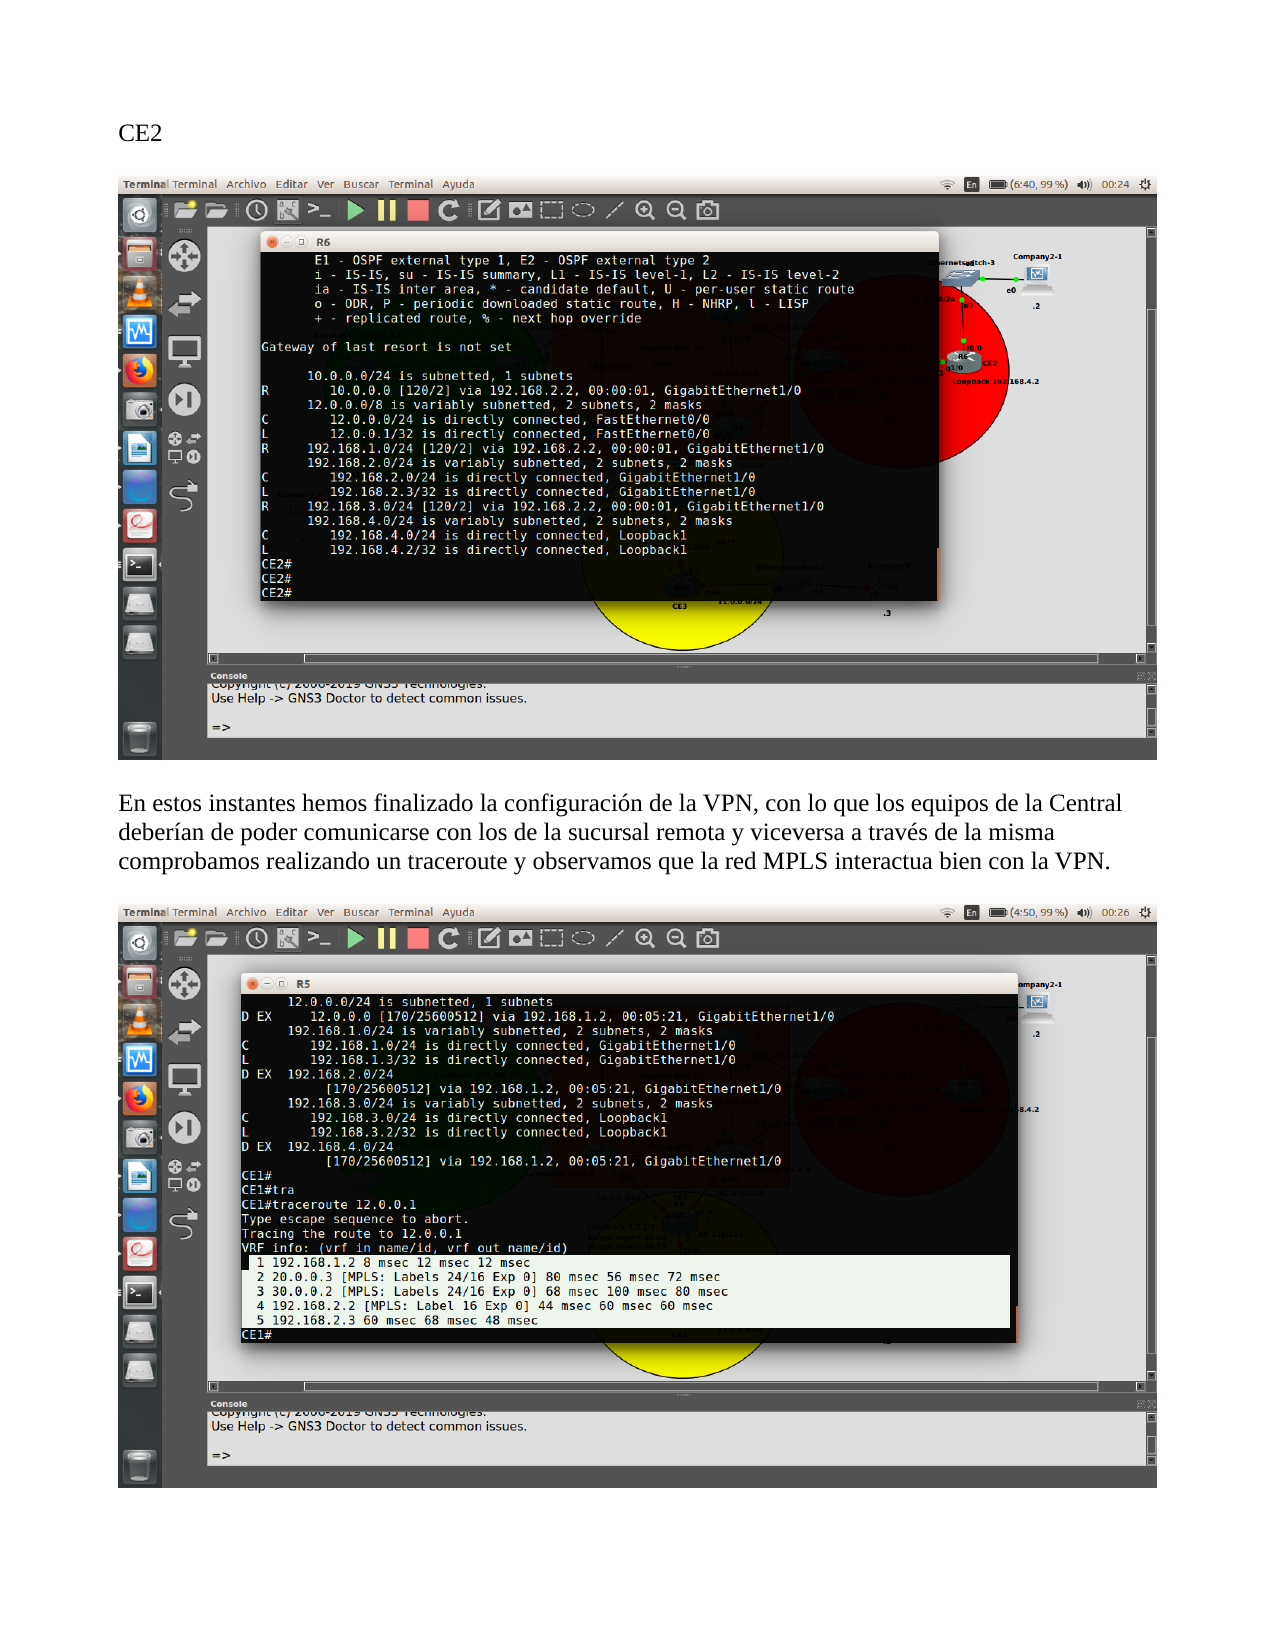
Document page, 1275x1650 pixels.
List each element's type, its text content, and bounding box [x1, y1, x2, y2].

text En estos instantes hemos finalizado la configuración de la VPN, con lo que los equipos de la Central deberían de poder comunicarse con los de la sucursal remota y viceversa a través de la misma comprobamos realizando un traceroute y observamos que la red MPLS interactua bien con la VPN. [118, 788, 1157, 874]
text CE2 [118, 118, 1157, 147]
picture [118, 903, 1157, 1488]
picture [118, 175, 1157, 760]
